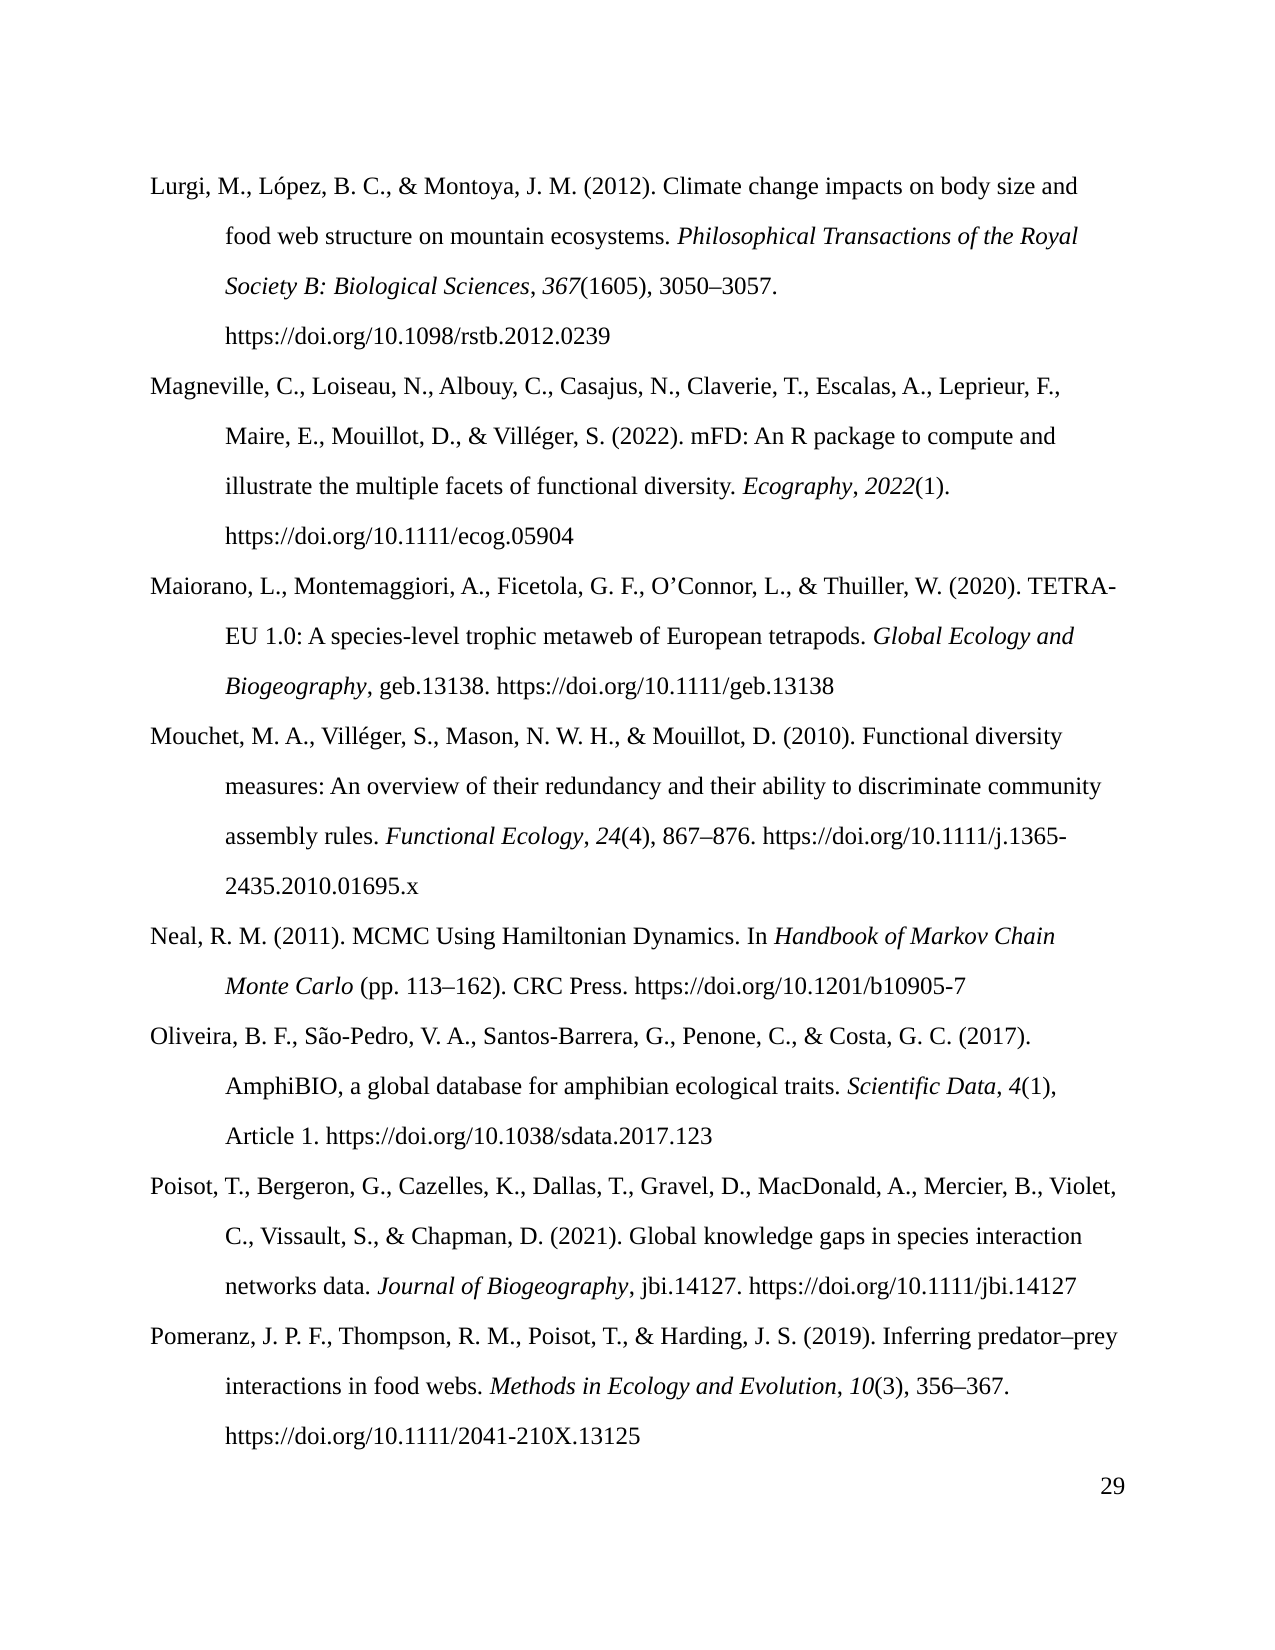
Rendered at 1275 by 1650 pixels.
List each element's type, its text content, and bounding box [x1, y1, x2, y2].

text Mouchet, M. A., Villéger, S., Mason, N. W. H., & Mouillot, D. (2010). Functional diversity measures: An overview of their redundancy and their ability to discriminate community assembly rules. Functional Ecology, 24(4), 867–876. https://doi.org/10.1111/j.1365-2435.2010.01695.x [150, 700, 1125, 900]
text Oliveira, B. F., São-Pedro, V. A., Santos-Barrera, G., Penone, C., & Costa, G. C. (2017). AmphiBIO, a global database for amphibian ecological traits. Scientific Data, 4(1), Article 1. https://doi.org/10.1038/sdata.2017.123 [150, 1000, 1125, 1150]
text Magneville, C., Loiseau, N., Albouy, C., Casajus, N., Claverie, T., Escalas, A., Leprieur, F., Maire, E., Mouillot, D., & Villéger, S. (2022). mFD: An R package to compute and illustrate the multiple facets of functional diversity. Ecography, 2022(1). https://doi.org/10.1111/ecog.05904 [150, 350, 1125, 550]
text Neal, R. M. (2011). MCMC Using Hamiltonian Dynamics. In Handbook of Markov Chain Monte Carlo (pp. 113–162). CRC Press. https://doi.org/10.1201/b10905-7 [150, 900, 1125, 1000]
text Pomeranz, J. P. F., Thompson, R. M., Poisot, T., & Harding, J. S. (2019). Inferring predator–prey interactions in food webs. Methods in Ecology and Evolution, 10(3), 356–367. https://doi.org/10.1111/2041-210X.13125 [150, 1300, 1125, 1450]
text Maiorano, L., Montemaggiori, A., Ficetola, G. F., O’Connor, L., & Thuiller, W. (2020). TETRA‐EU 1.0: A species‐level trophic metaweb of European tetrapods. Global Ecology and Biogeography, geb.13138. https://doi.org/10.1111/geb.13138 [150, 550, 1125, 700]
text Poisot, T., Bergeron, G., Cazelles, K., Dallas, T., Gravel, D., MacDonald, A., Mercier, B., Violet, C., Vissault, S., & Chapman, D. (2021). Global knowledge gaps in species interaction networks data. Journal of Biogeography, jbi.14127. https://doi.org/10.1111/jbi.14127 [150, 1150, 1125, 1300]
text Lurgi, M., López, B. C., & Montoya, J. M. (2012). Climate change impacts on body size and food web structure on mountain ecosystems. Philosophical Transactions of the Royal Society B: Biological Sciences, 367(1605), 3050–3057. https://doi.org/10.1098/rstb.2012.0239 [150, 150, 1125, 350]
